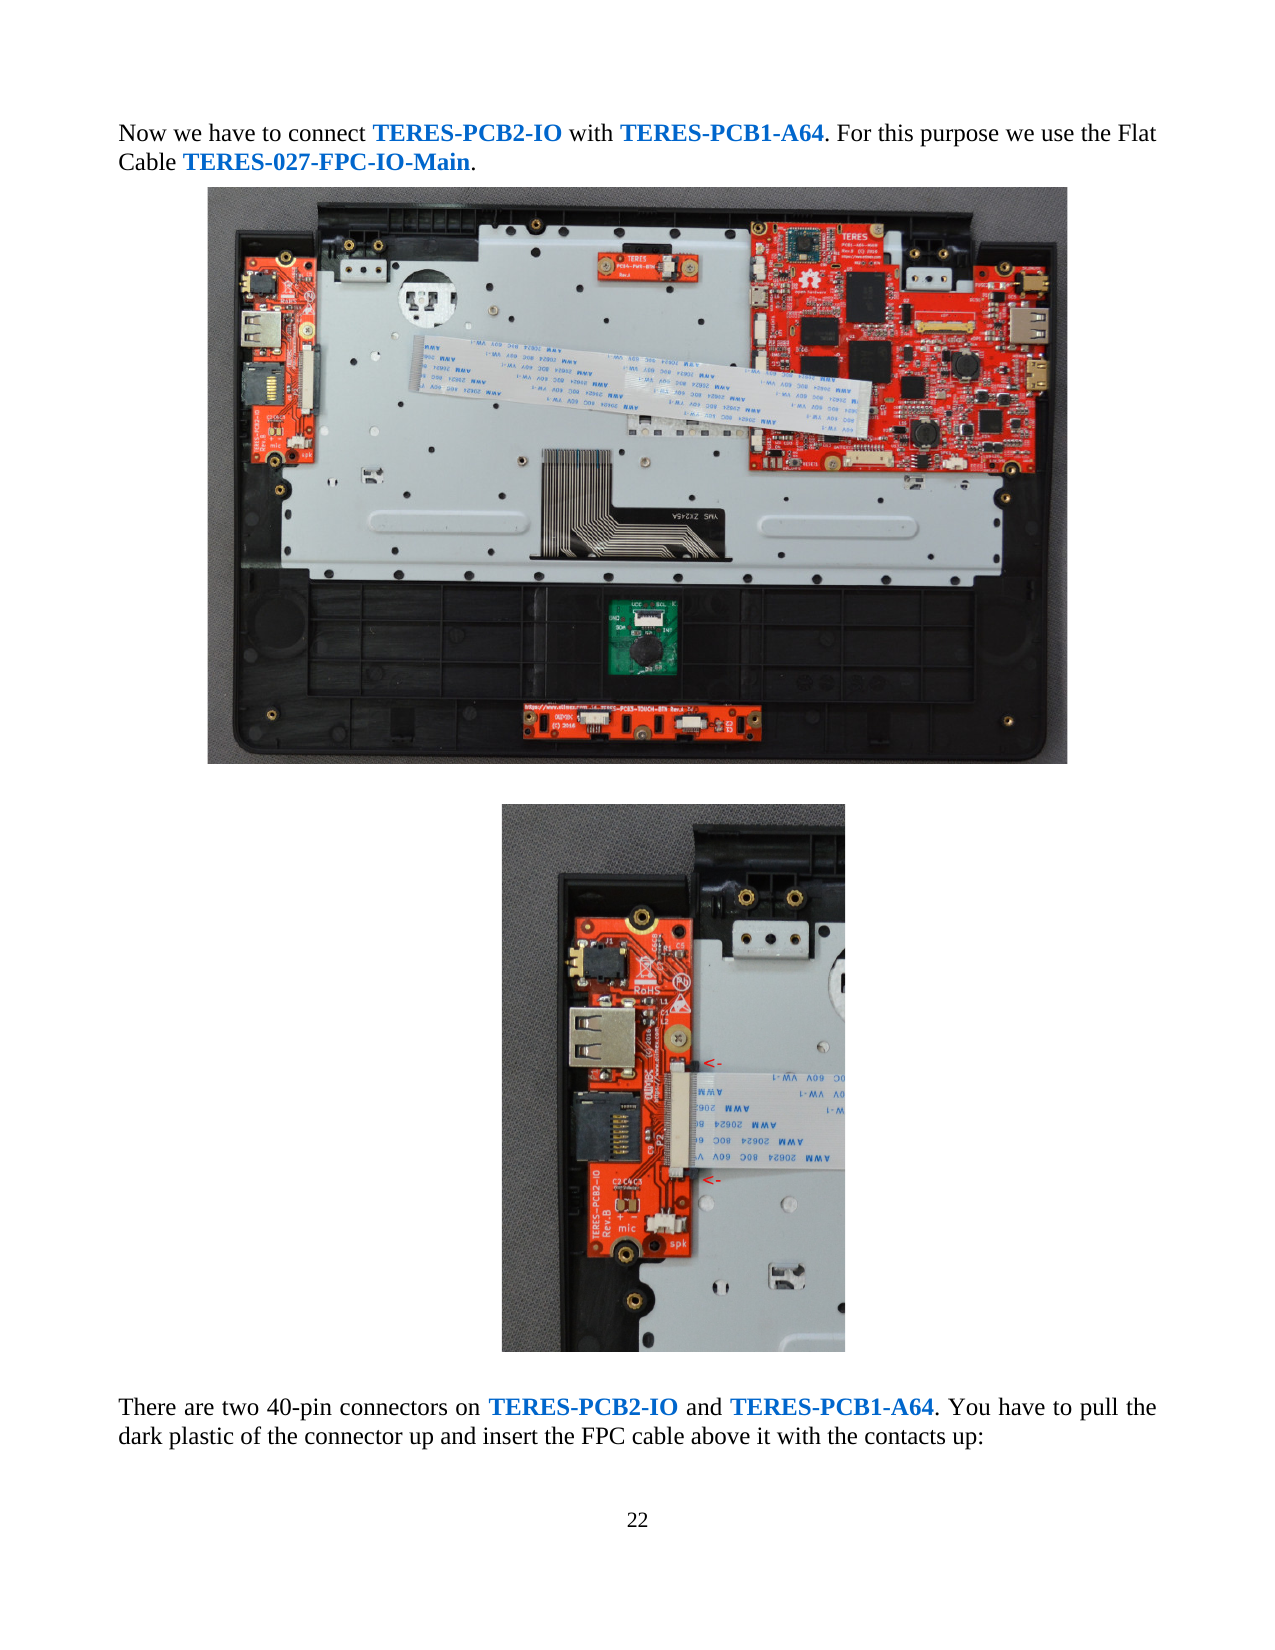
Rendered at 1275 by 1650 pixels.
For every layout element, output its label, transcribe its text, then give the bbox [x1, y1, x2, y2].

picture [501, 804, 846, 1352]
text There are two 40-pin connectors on TERES-PCB2-IO and TERES-PCB1-A64. You have to pull the dark plastic of the connector up and insert the FPC cable above it with the contacts up: [118, 1392, 1157, 1449]
picture [207, 187, 1068, 764]
text Now we have to connect TERES-PCB2-IO with TERES-PCB1-A64. For this purpose we use the Flat Cable TERES-027-FPC-IO-Main. [118, 118, 1157, 176]
